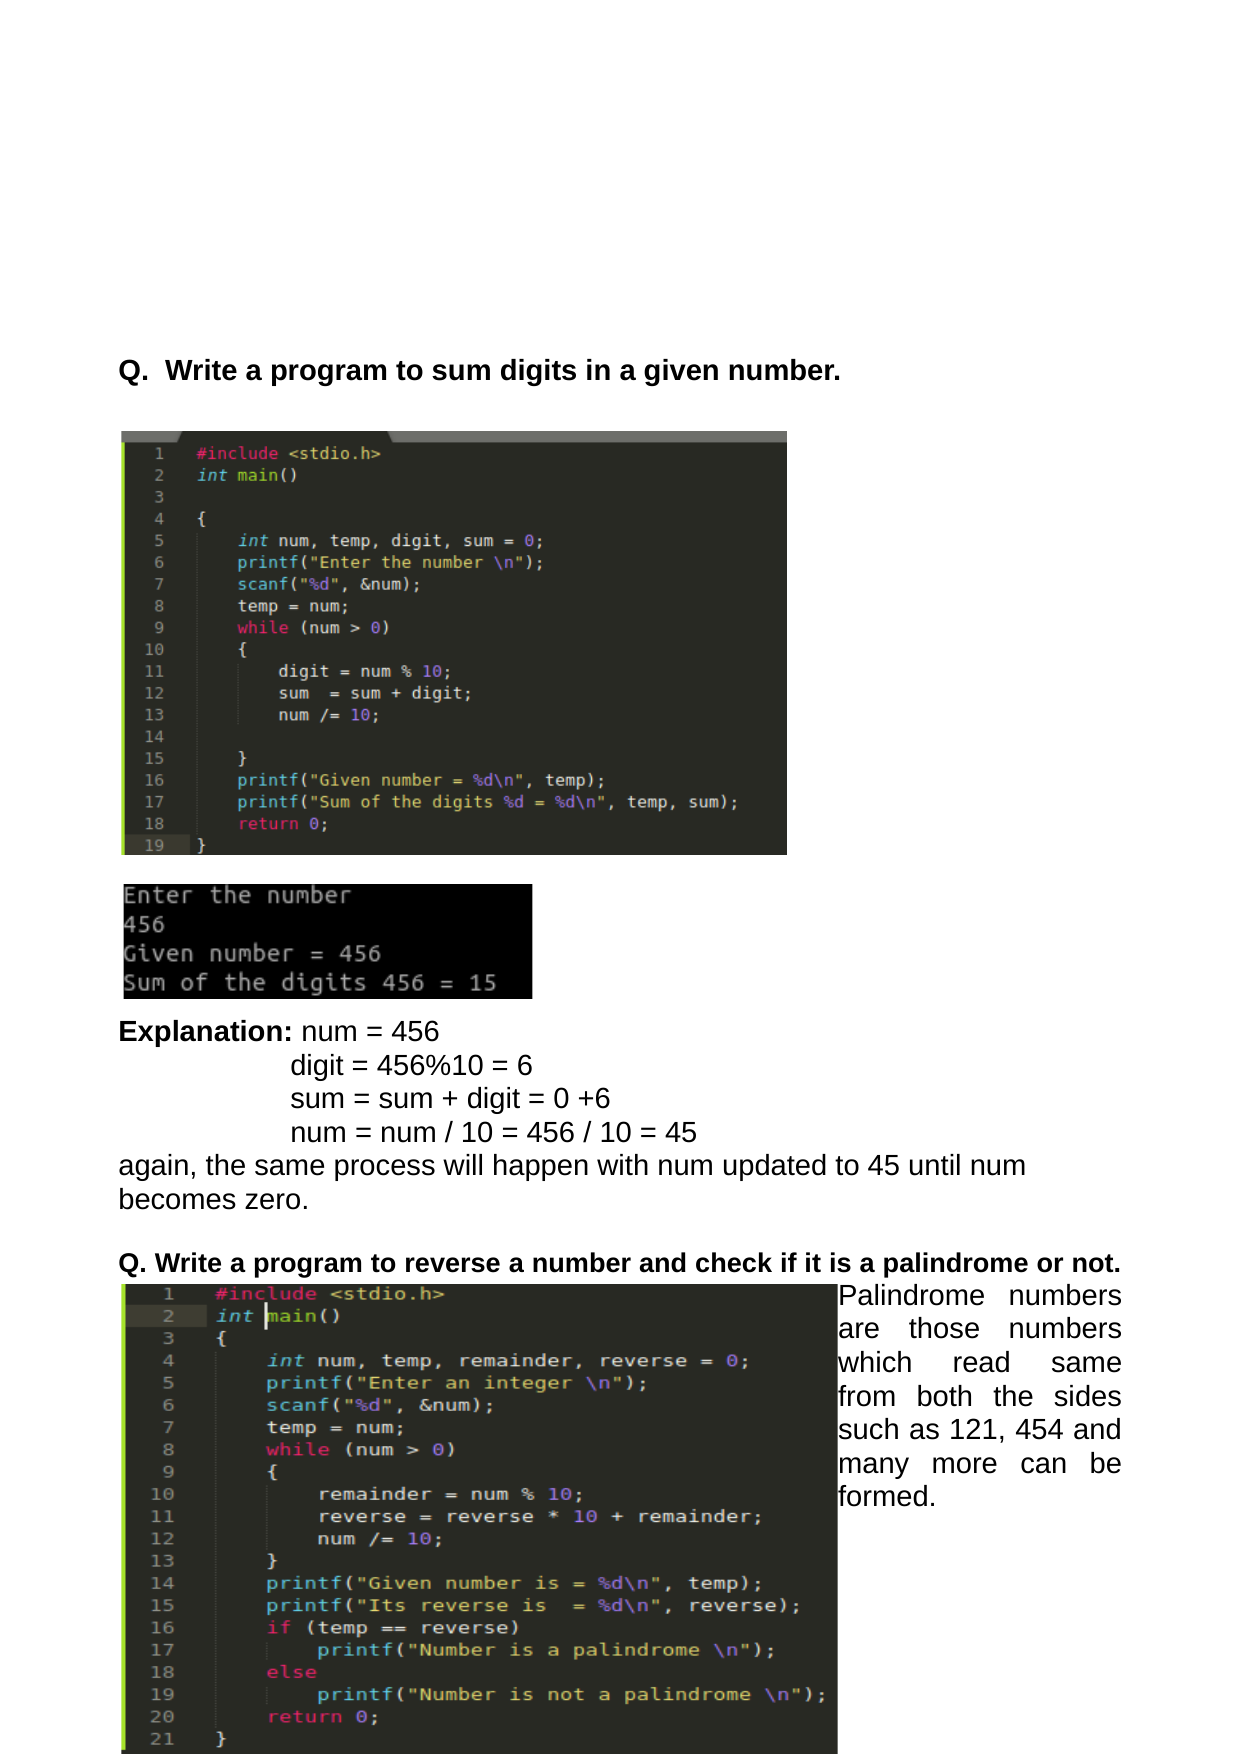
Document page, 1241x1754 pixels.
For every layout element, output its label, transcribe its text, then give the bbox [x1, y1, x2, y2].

text Explanation: num = 456 [118, 1014, 1122, 1048]
text sum = sum + digit = 0 +6 [118, 1081, 1122, 1115]
text Q. Write a program to sum digits in a given number. [118, 353, 1122, 386]
text num = num / 10 = 456 / 10 = 45 [118, 1115, 1122, 1148]
text Q. Write a program to reverse a number and check if it is a palindrome or not. Palindrome numbers are those numbers which read same from both the sides such as 121, 454 and many more can be formed. [118, 1247, 1122, 1513]
text digit = 456%10 = 6 [118, 1048, 1122, 1081]
text again, the same process will happen with num updated to 45 until num becomes zero. [118, 1148, 1122, 1215]
